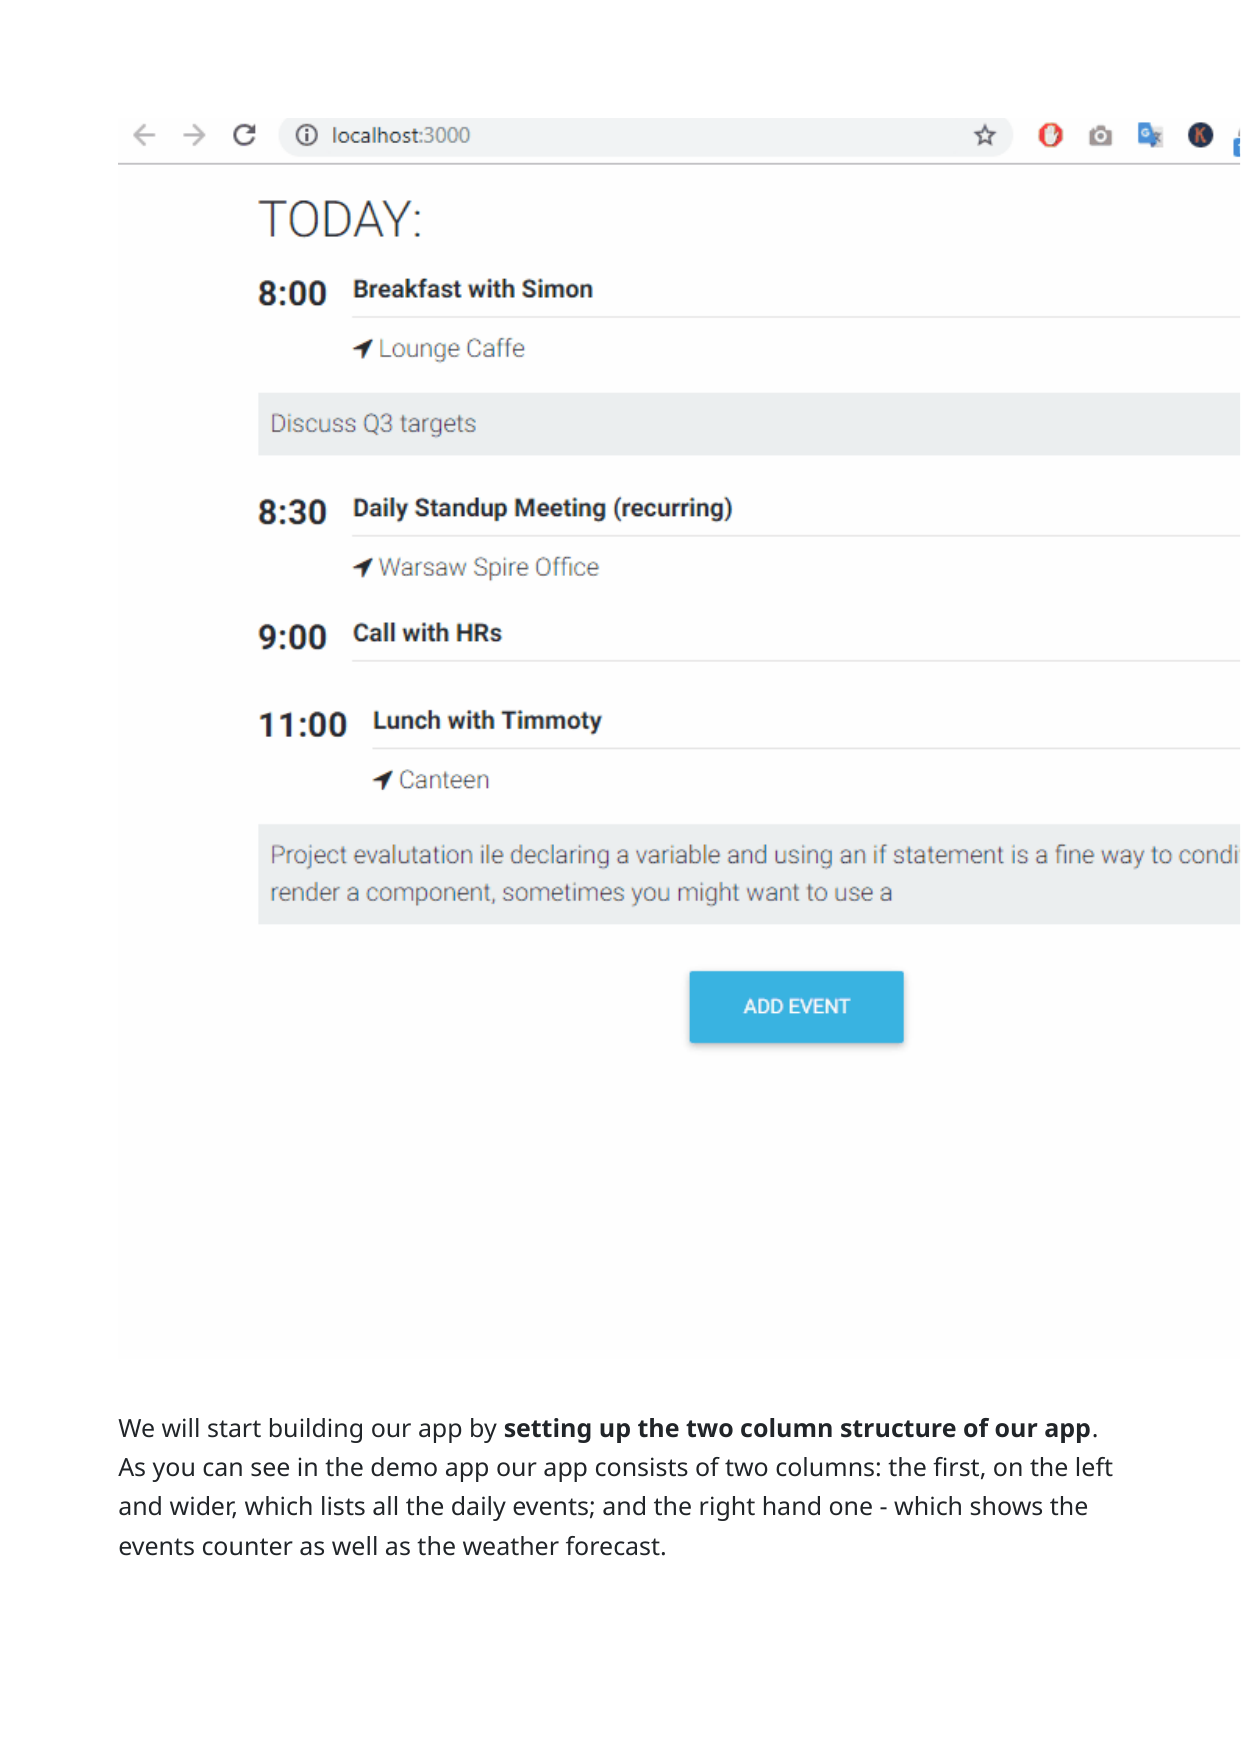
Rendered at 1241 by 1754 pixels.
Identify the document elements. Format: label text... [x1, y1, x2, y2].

text We will start building our app by setting up the two column structure of our app. As you can see in the demo app our app consists of two columns: the first, on the left and wider, which lists all the daily events; and the right hand one - which shows the events counter as well as the weather forecast. [118, 1411, 1122, 1562]
picture [118, 118, 1241, 1359]
